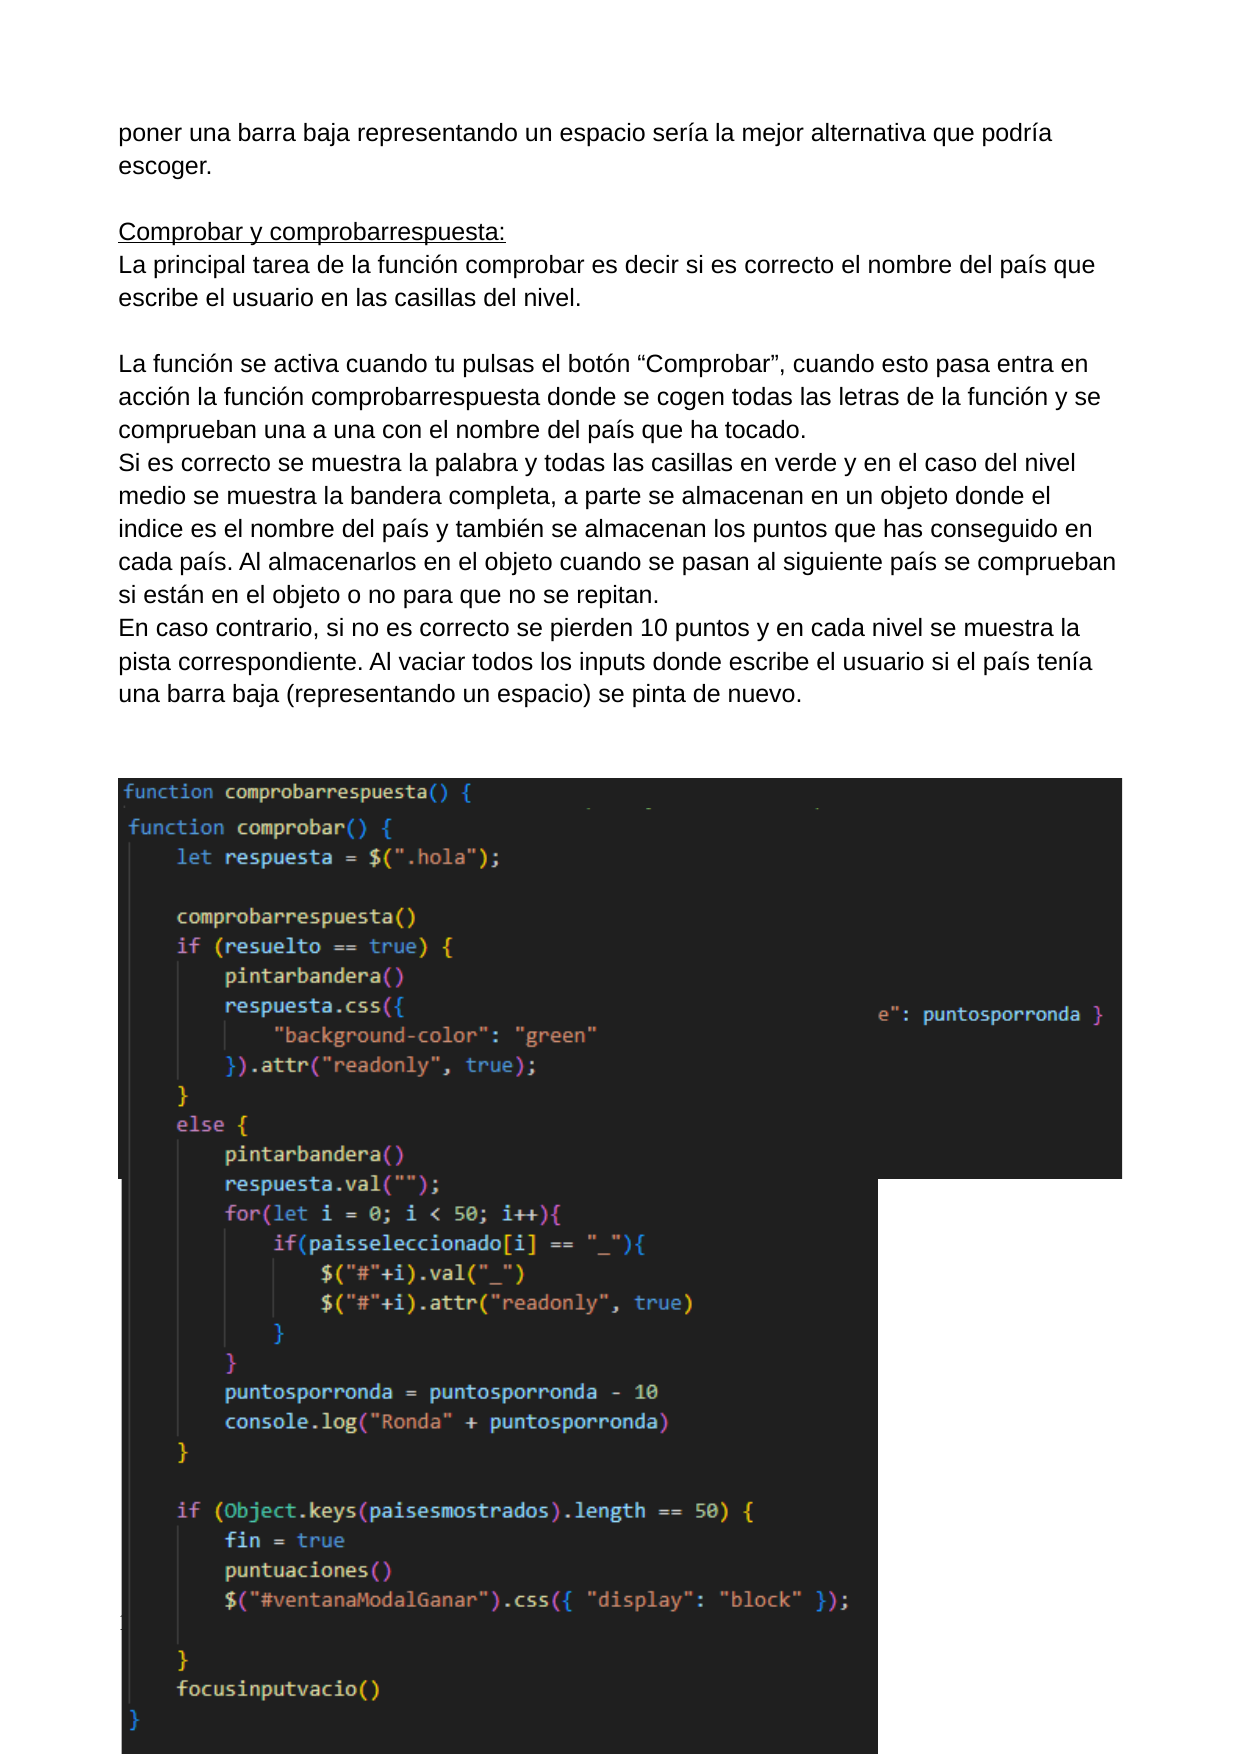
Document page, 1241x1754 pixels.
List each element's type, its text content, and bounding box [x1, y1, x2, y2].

text poner una barra baja representando un espacio sería la mejor alternativa que podría escoger. [118, 118, 1122, 180]
text Comprobar y comprobarrespuesta: [118, 217, 1122, 246]
text Si es correcto se muestra la palabra y todas las casillas en verde y en el caso del nivel medio se muestra la bandera completa, a parte se almacenan en un objeto donde el indice es el nombre del país y también se almacenan los puntos que has conseguido en cada país. Al almacenarlos en el objeto cuando se pasan al siguiente país se comprueban si están en el objeto o no para que no se repitan. [118, 448, 1122, 609]
text La principal tarea de la función comprobar es decir si es correcto el nombre del país que escribe el usuario en las casillas del nivel. [118, 250, 1122, 312]
text En caso contrario, si no es correcto se pierden 10 puntos y en cada nivel se muestra la pista correspondiente. Al vaciar todos los inputs donde escribe el usuario si el país tenía una barra baja (representando un espacio) se pinta de nuevo. [118, 613, 1122, 708]
text La función se activa cuando tu pulsas el botón “Comprobar”, cuando esto pasa entra en acción la función comprobarrespuesta donde se cogen todas las letras de la función y se comprueban una a una con el nombre del país que ha tocado. [118, 349, 1122, 444]
picture [118, 778, 1123, 1754]
